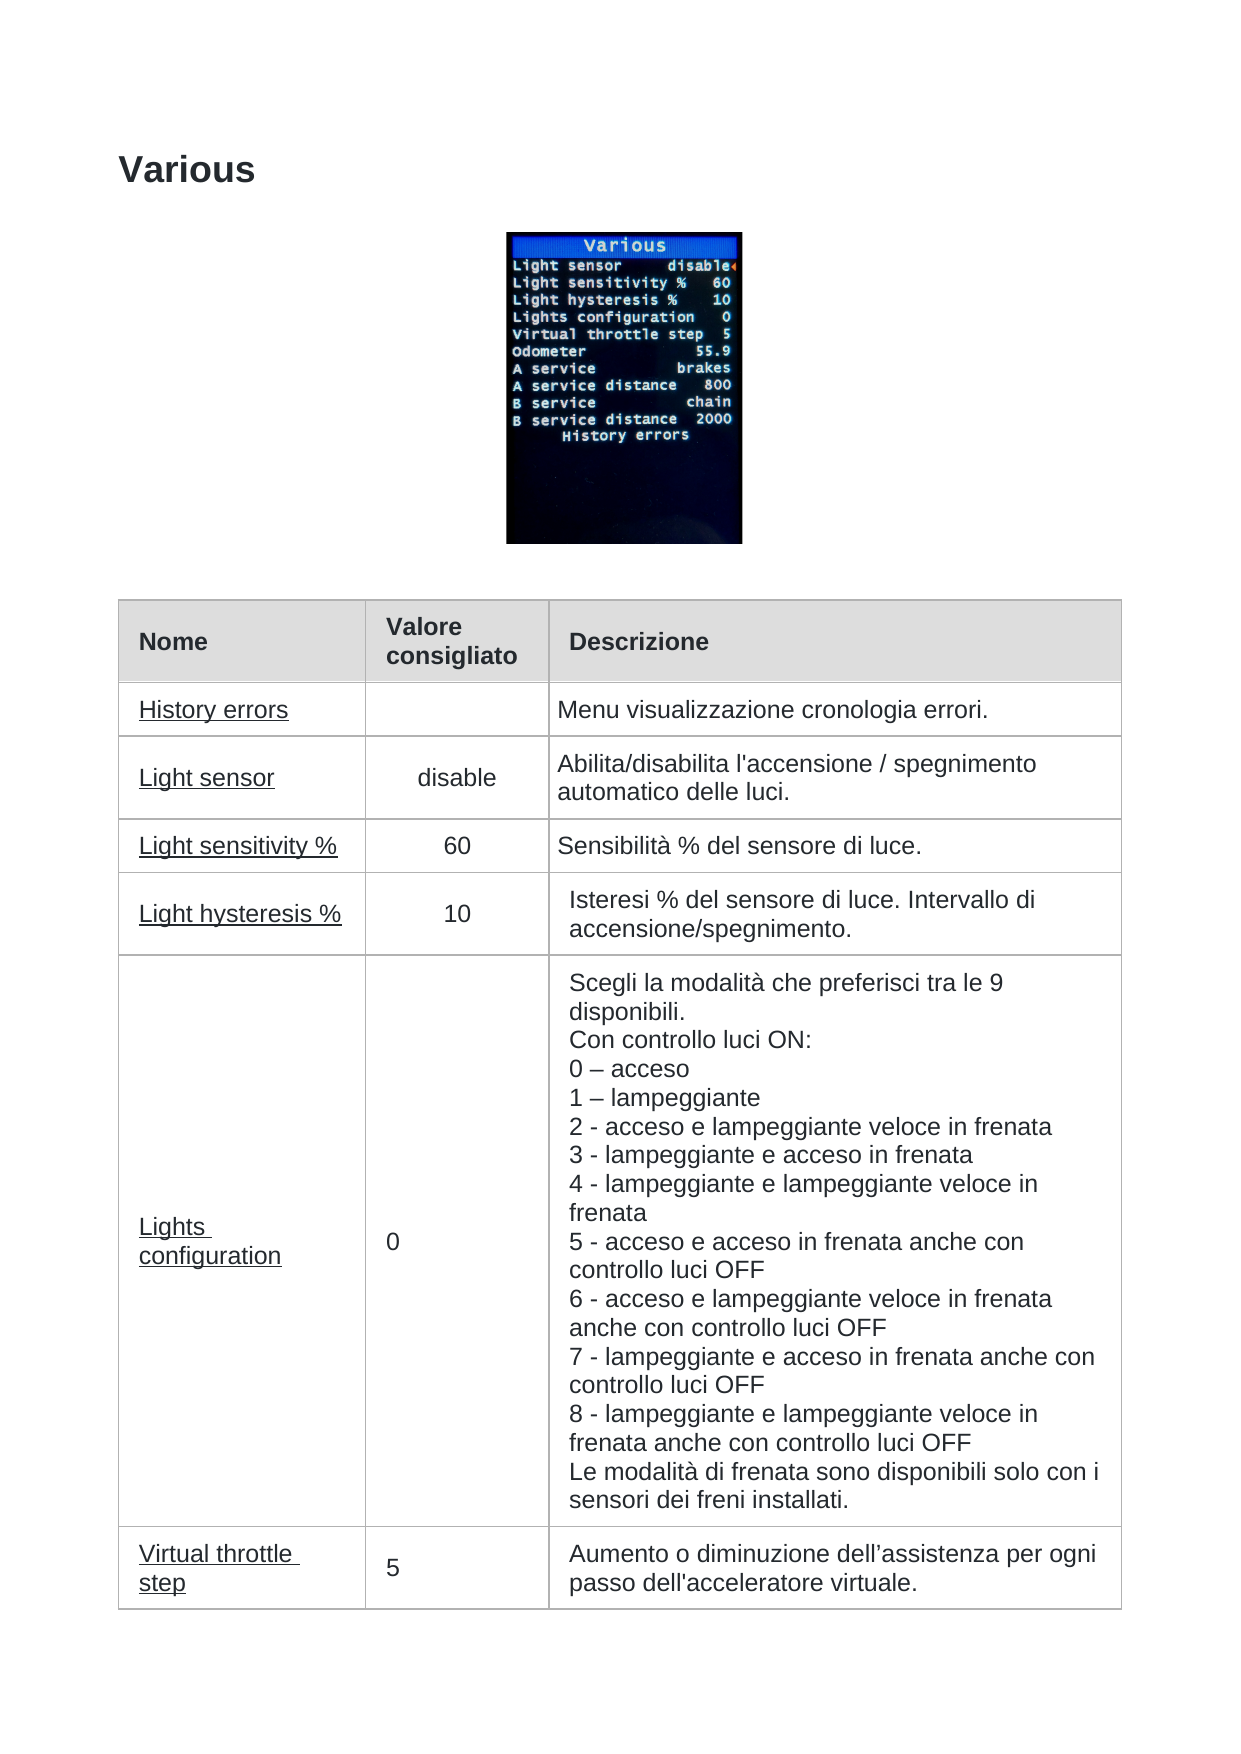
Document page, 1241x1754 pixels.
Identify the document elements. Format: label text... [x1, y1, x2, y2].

table_cell Sensibilità % del sensore di luce. [550, 820, 1121, 872]
table_cell Lights configuration [119, 956, 365, 1526]
table_cell Aumento o diminuzione dell’assistenza per ogni passo dell'acceleratore virtuale. [550, 1527, 1121, 1608]
table_header Valore consigliato [366, 601, 548, 681]
table_cell Abilita/disabilita l'accensione / spegnimento automatico delle luci. [550, 737, 1121, 818]
text Various [118, 148, 1122, 191]
table_cell Light hysteresis % [119, 873, 365, 954]
table_header Nome [119, 601, 365, 681]
picture [506, 232, 743, 544]
table_cell Scegli la modalità che preferisci tra le 9 disponibili. Con controllo luci ON: 0 – acceso 1 – lampeggiante 2 - acceso e lampeggiante veloce in frenata 3 - lampeggiante e acceso in frenata 4 - lampeggiante e lampeggiante veloce in frenata 5 - acceso e acceso in frenata anche con controllo luci OFF 6 - acceso e lampeggiante veloce in frenata anche con controllo luci OFF 7 - lampeggiante e acceso in frenata anche con controllo luci OFF 8 - lampeggiante e lampeggiante veloce in frenata anche con controllo luci OFF Le modalità di frenata sono disponibili solo con i sensori dei freni installati. [550, 956, 1121, 1526]
table_cell disable [366, 737, 548, 818]
table_cell Light sensor [119, 737, 365, 818]
table_cell 0 [366, 956, 548, 1526]
table_header Descrizione [550, 601, 1121, 681]
table_cell [366, 683, 548, 735]
table_cell 5 [366, 1527, 548, 1608]
table_cell Isteresi % del sensore di luce. Intervallo di accensione/spegnimento. [550, 873, 1121, 954]
table_cell History errors [119, 683, 365, 735]
table_cell Light sensitivity % [119, 820, 365, 872]
table_cell 10 [366, 873, 548, 954]
table_cell 60 [366, 820, 548, 872]
table_cell Menu visualizzazione cronologia errori. [550, 683, 1121, 735]
table_cell Virtual throttle step [119, 1527, 365, 1608]
